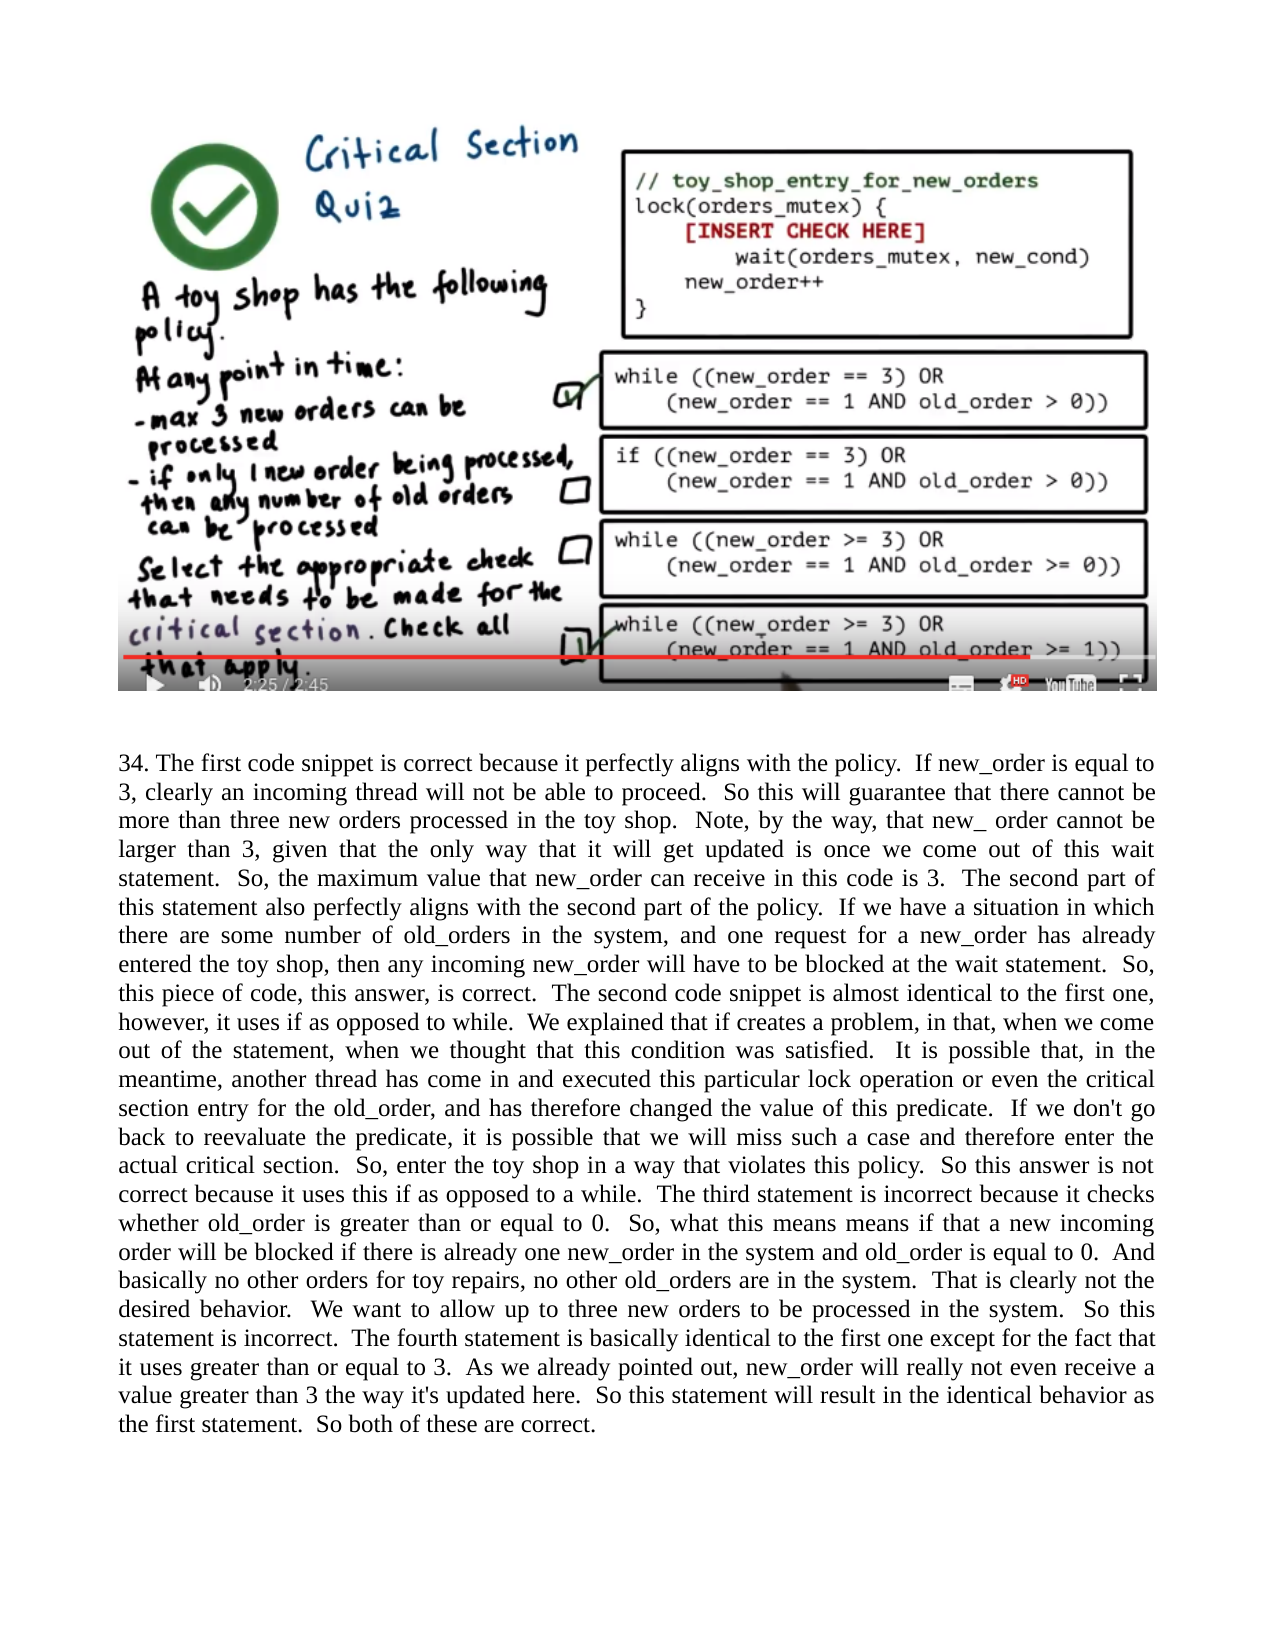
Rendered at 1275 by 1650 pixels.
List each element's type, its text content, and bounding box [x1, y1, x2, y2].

text 34. The first code snippet is correct because it perfectly aligns with the policy. If new_order is equal to 3, clearly an incoming thread will not be able to proceed. So this will guarantee that there cannot be more than three new orders processed in the toy shop. Note, by the way, that new_ order cannot be larger than 3, given that the only way that it will get updated is once we come out of this wait statement. So, the maximum value that new_order can receive in this code is 3. The second part of this statement also perfectly aligns with the second part of the policy. If we have a situation in which there are some number of old_orders in the system, and one request for a new_order has already entered the toy shop, then any incoming new_order will have to be blocked at the wait statement. So, this piece of code, this answer, is correct. The second code snippet is almost identical to the first one, however, it uses if as opposed to while. We explained that if creates a problem, in that, when we come out of the statement, when we thought that this condition was satisfied. It is possible that, in the meantime, another thread has come in and executed this particular lock operation or even the critical section entry for the old_order, and has therefore changed the value of this predicate. If we don't go back to reevaluate the predicate, it is possible that we will miss such a case and therefore enter the actual critical section. So, enter the toy shop in a way that violates this policy. So this answer is not correct because it uses this if as opposed to a while. The third statement is incorrect because it checks whether old_order is greater than or equal to 0. So, what this means means if that a new incoming order will be blocked if there is already one new_order in the system and old_order is equal to 0. And basically no other orders for toy repairs, no other old_orders are in the system. That is clearly not the desired behavior. We want to allow up to three new orders to be processed in the system. So this statement is incorrect. The fourth statement is basically identical to the first one except for the fact that it uses greater than or equal to 3. As we already pointed out, new_order will really not even receive a value greater than 3 the way it's updated here. So this statement will result in the identical behavior as the first statement. So both of these are correct. [118, 748, 1157, 1438]
picture [118, 118, 1157, 691]
